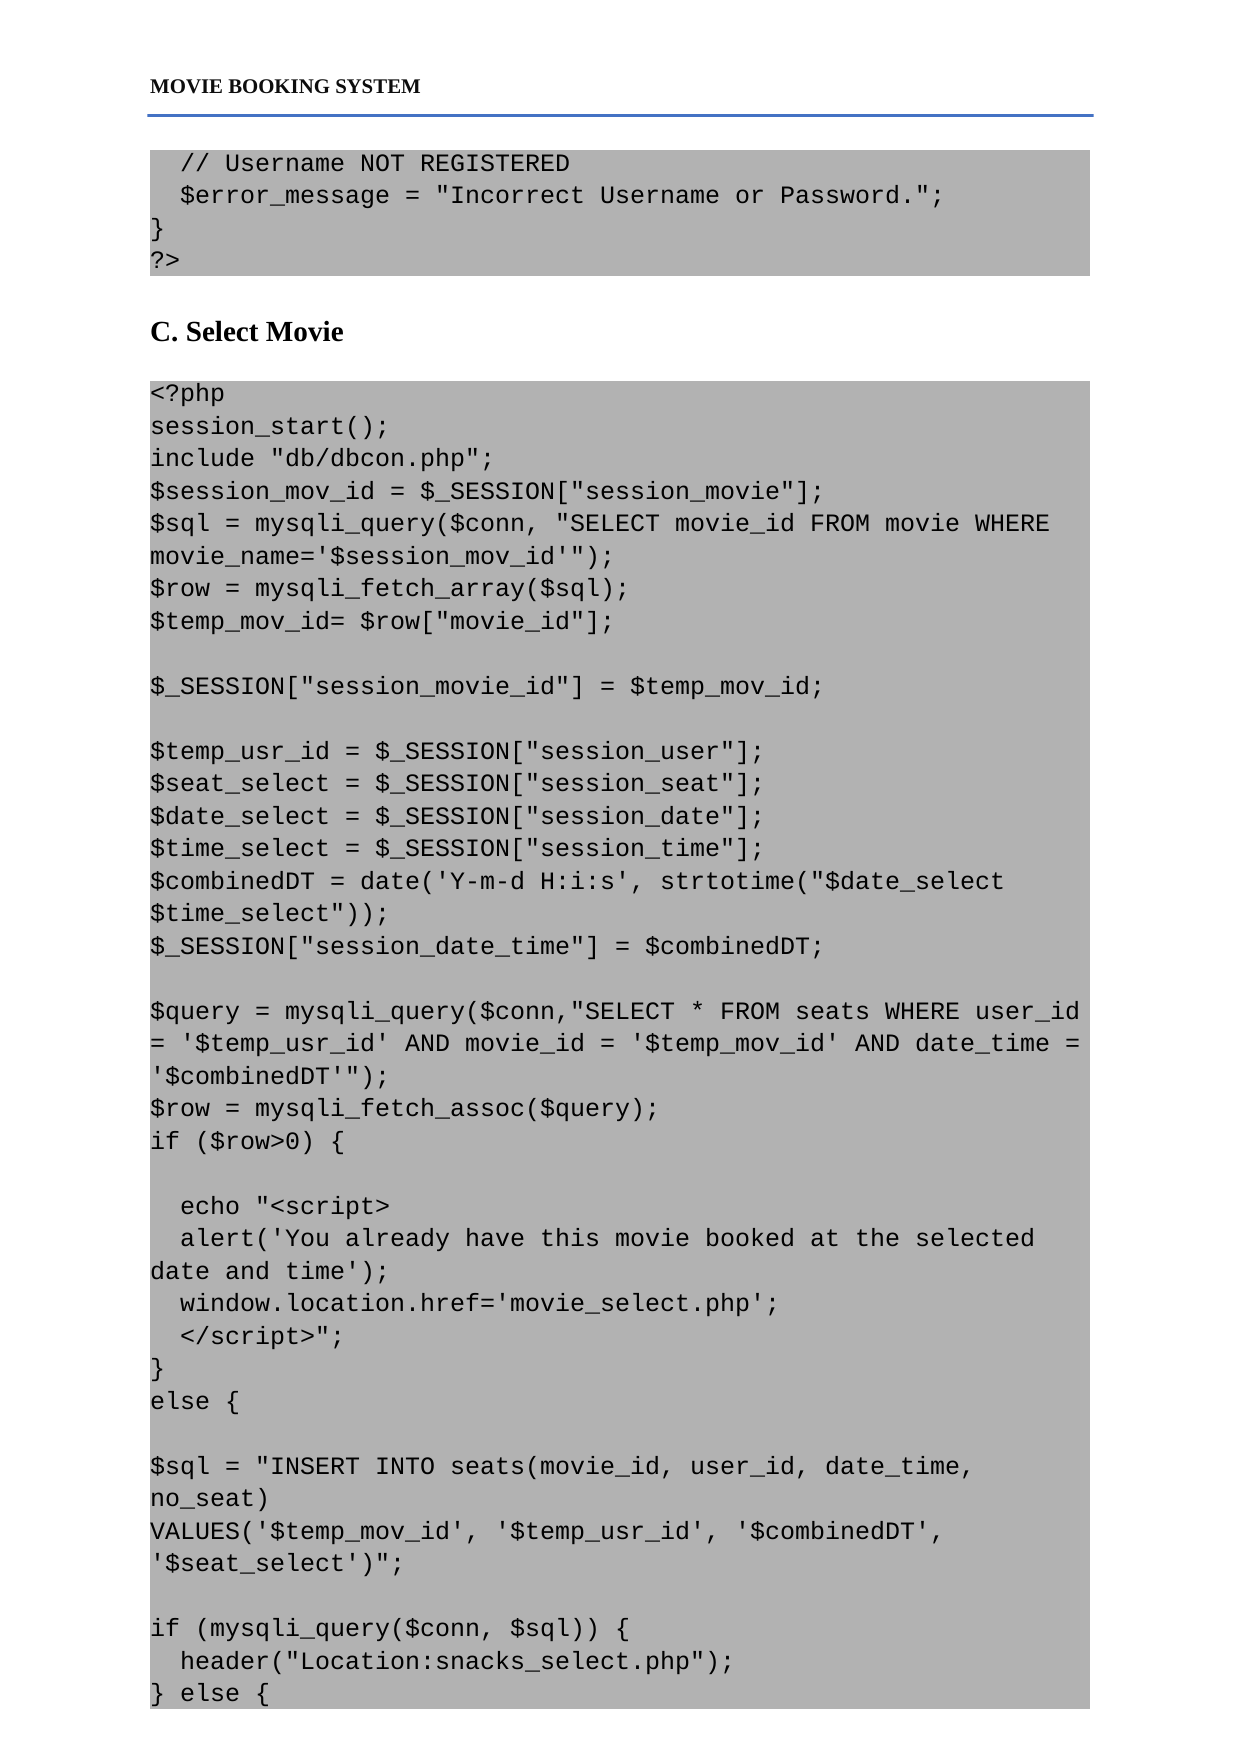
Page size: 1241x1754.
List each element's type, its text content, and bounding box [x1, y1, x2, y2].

text window.location.href='movie_select.php'; [150, 1291, 1090, 1319]
text include "db/dbcon.php"; [150, 446, 1090, 474]
text } [150, 215, 1090, 243]
text } else { [150, 1681, 1090, 1709]
text $query = mysqli_query($conn,"SELECT * FROM seats WHERE user_id = '$temp_usr_id' AND movie_id = '$temp_mov_id' AND date_time = '$combinedDT'"); [150, 998, 1090, 1092]
text $seat_select = $_SESSION["session_seat"]; [150, 771, 1090, 799]
text $_SESSION["session_date_time"] = $combinedDT; [150, 933, 1090, 962]
text $error_message = "Incorrect Username or Password."; [150, 183, 1090, 211]
text $date_select = $_SESSION["session_date"]; [150, 803, 1090, 832]
text $_SESSION["session_movie_id"] = $temp_mov_id; [150, 673, 1090, 702]
text C. Select Movie [150, 314, 1090, 347]
text if ($row>0) { [150, 1128, 1090, 1157]
text header("Location:snacks_select.php"); [150, 1648, 1090, 1677]
text <?php [150, 381, 1090, 409]
text // Username NOT REGISTERED [150, 150, 1090, 178]
text else { [150, 1388, 1090, 1417]
text ?> [150, 248, 1090, 276]
text </script>"; [150, 1323, 1090, 1352]
text if (mysqli_query($conn, $sql)) { [150, 1616, 1090, 1644]
text $temp_usr_id = $_SESSION["session_user"]; [150, 738, 1090, 767]
text alert('You already have this movie booked at the selected date and time'); [150, 1226, 1090, 1287]
text VALUES('$temp_mov_id', '$temp_usr_id', '$combinedDT', '$seat_select')"; [150, 1518, 1090, 1579]
text session_start(); [150, 413, 1090, 442]
text $sql = "INSERT INTO seats(movie_id, user_id, date_time, no_seat) [150, 1453, 1090, 1514]
text $temp_mov_id= $row["movie_id"]; [150, 608, 1090, 637]
text } [150, 1356, 1090, 1384]
text $row = mysqli_fetch_assoc($query); [150, 1096, 1090, 1124]
text $combinedDT = date('Y-m-d H:i:s', strtotime("$date_select $time_select")); [150, 868, 1090, 929]
text $row = mysqli_fetch_array($sql); [150, 576, 1090, 604]
text echo "<script> [150, 1193, 1090, 1222]
text $time_select = $_SESSION["session_time"]; [150, 836, 1090, 864]
text $sql = mysqli_query($conn, "SELECT movie_id FROM movie WHERE movie_name='$session_mov_id'"); [150, 511, 1090, 572]
text $session_mov_id = $_SESSION["session_movie"]; [150, 478, 1090, 507]
